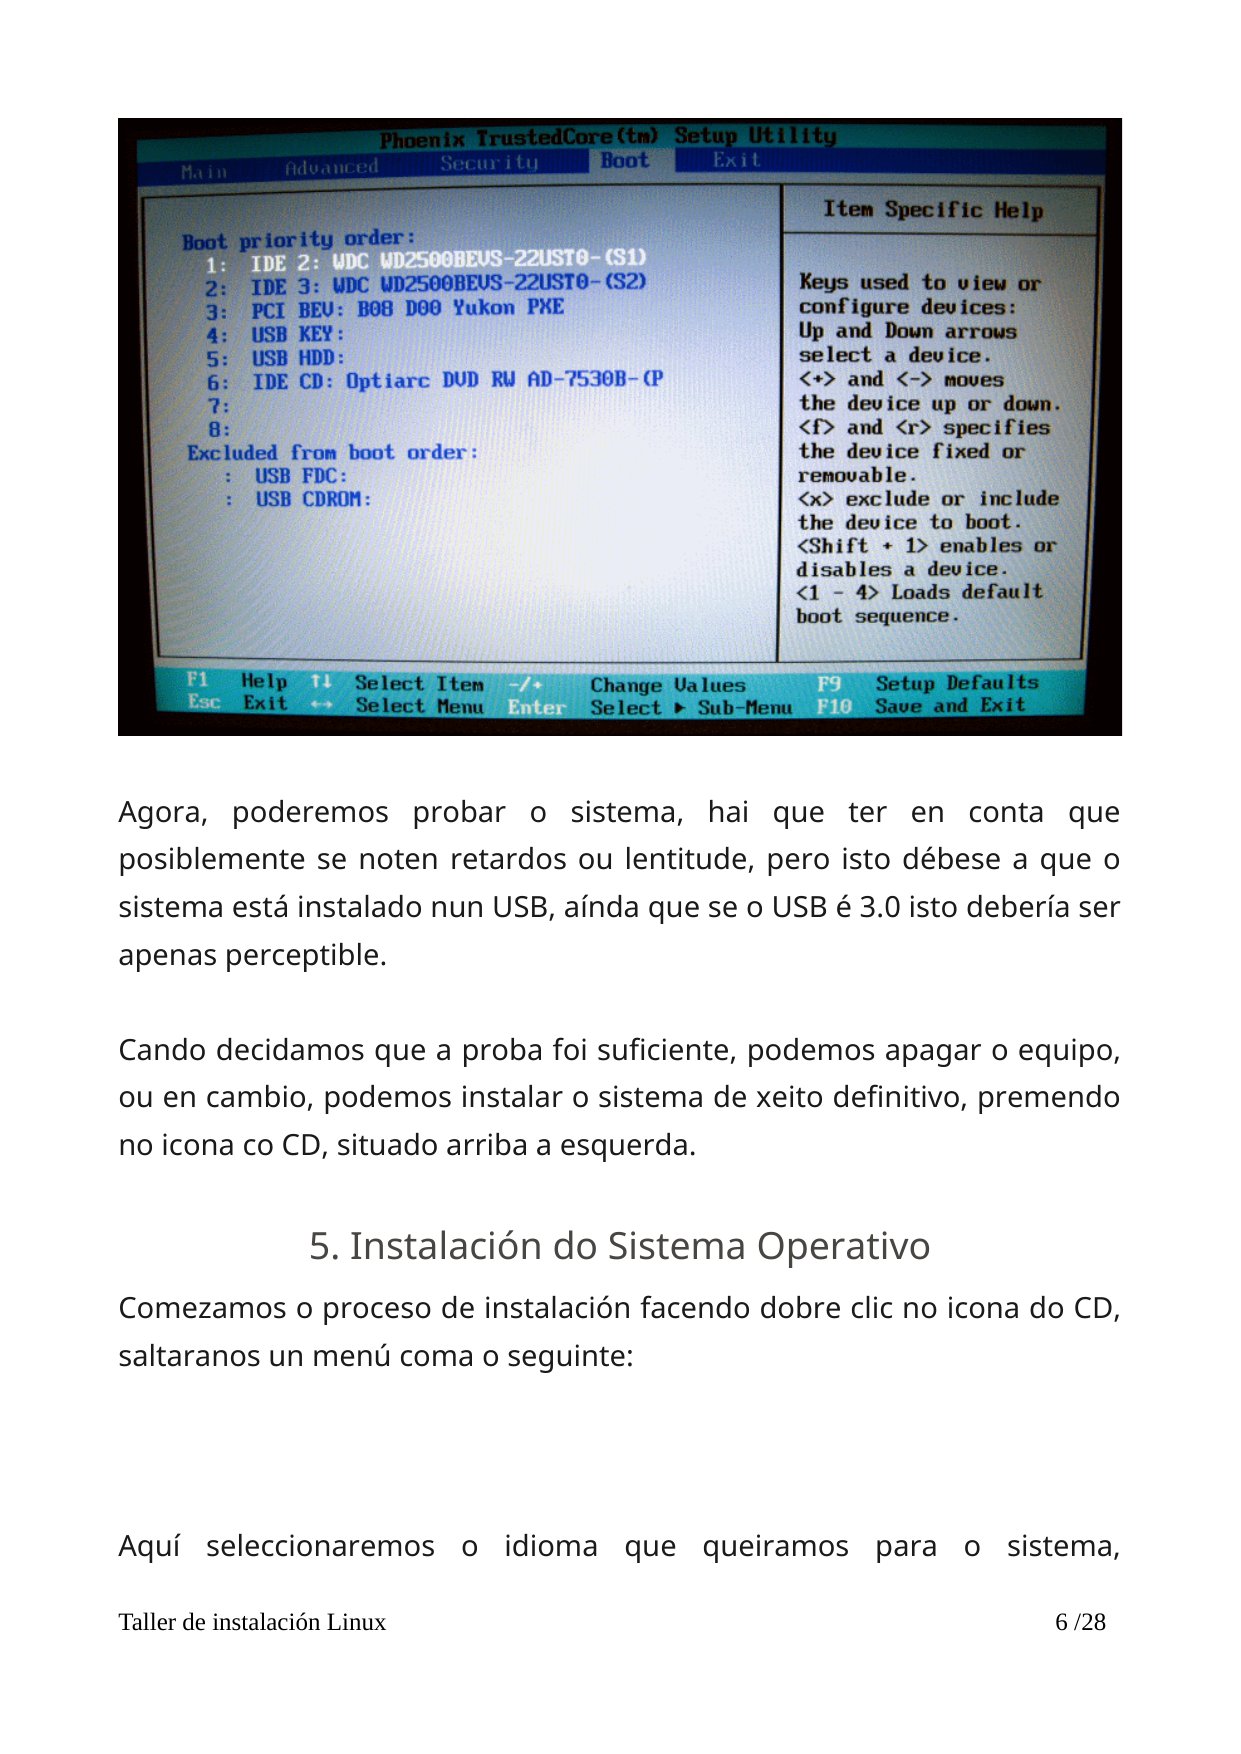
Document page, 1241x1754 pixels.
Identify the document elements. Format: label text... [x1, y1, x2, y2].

text Cando decidamos que a proba foi suficiente, podemos apagar o equipo, ou en cambio, podemos instalar o sistema de xeito definitivo, premendo no icona co CD, situado arriba a esquerda. [118, 1029, 1122, 1164]
text 5. Instalación do Sistema Operativo [118, 1219, 1122, 1271]
text Aquí seleccionaremos o idioma que queiramos para o sistema, [118, 1525, 1122, 1565]
text Comezamos o proceso de instalación facendo dobre clic no icona do CD, saltaranos un menú coma o seguinte: [118, 1287, 1122, 1374]
picture [118, 118, 1123, 736]
text Agora, poderemos probar o sistema, hai que ter en conta que posiblemente se noten retardos ou lentitude, pero isto débese a que o sistema está instalado nun USB, aínda que se o USB é 3.0 isto debería ser apenas perceptible. [118, 791, 1122, 973]
